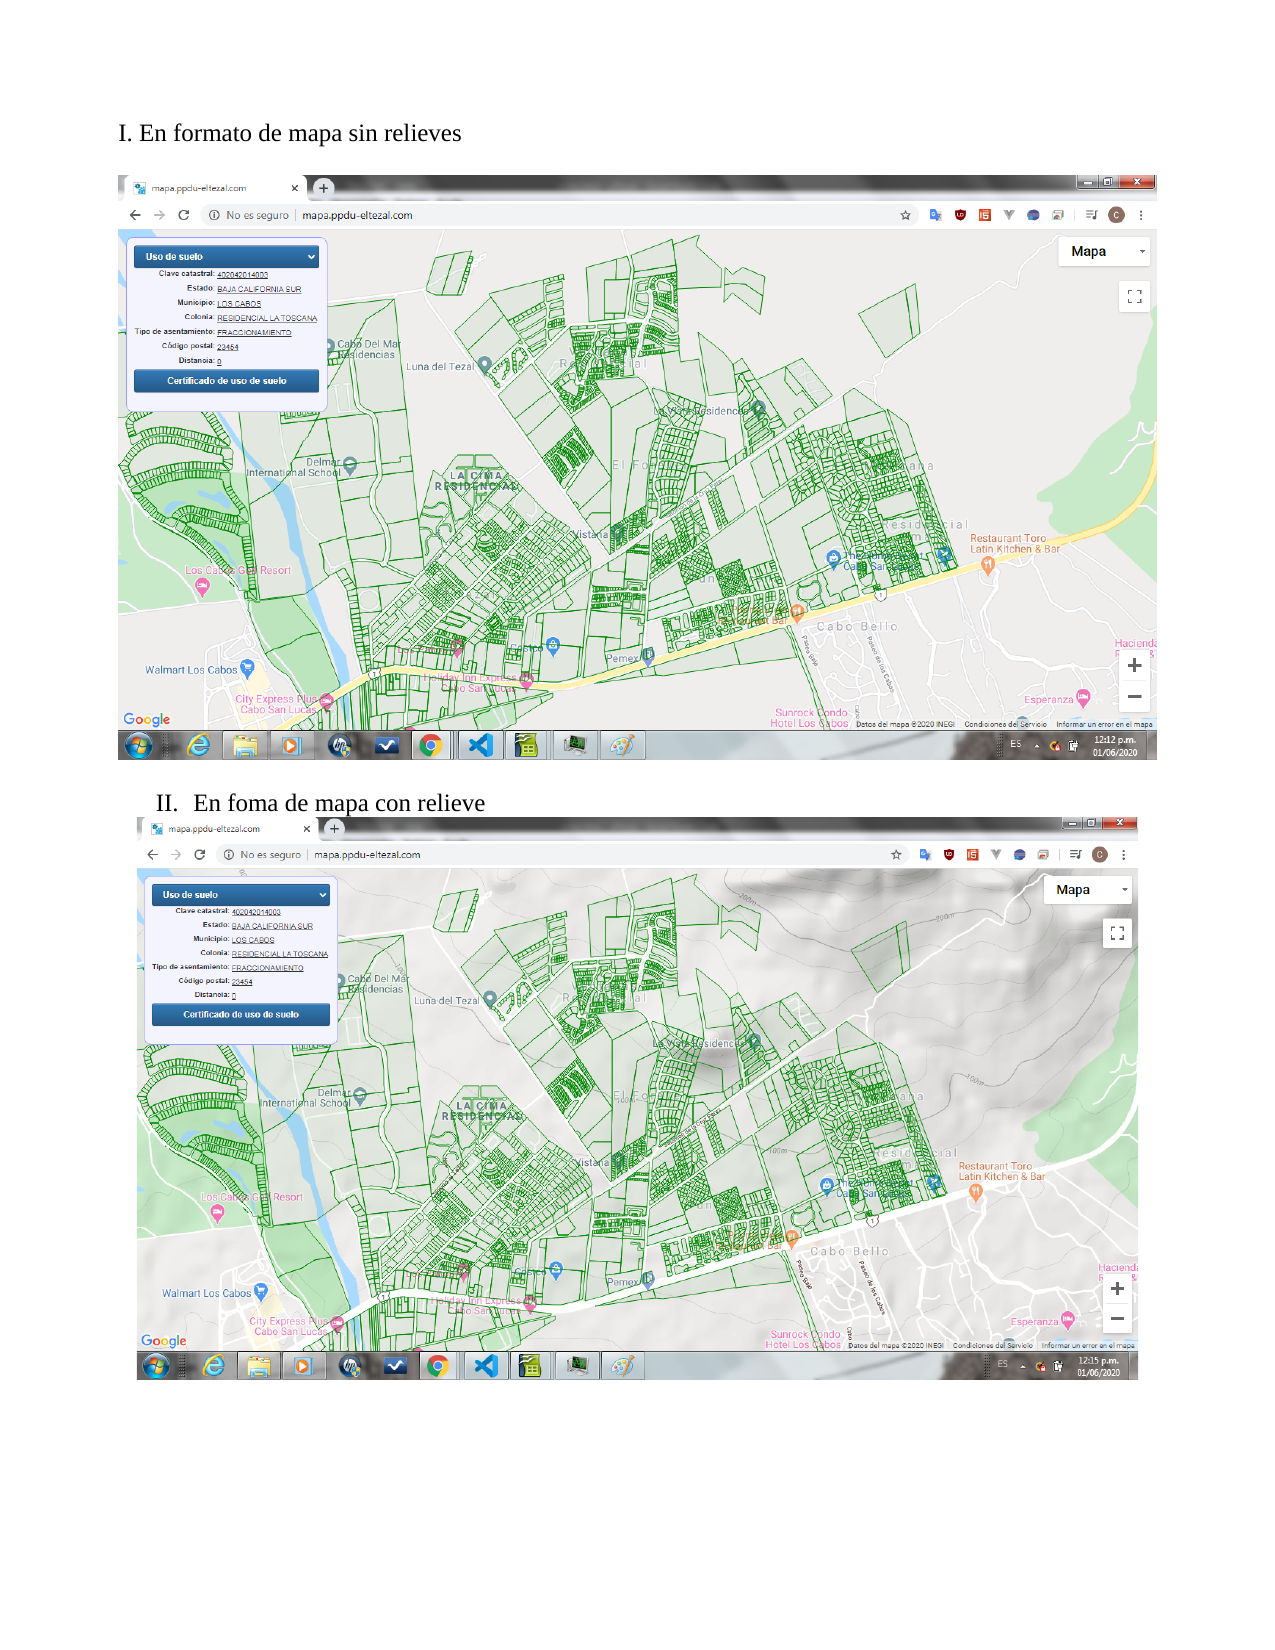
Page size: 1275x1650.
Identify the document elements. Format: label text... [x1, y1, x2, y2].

picture [118, 175, 1157, 760]
list En foma de mapa con relieve [156, 788, 1157, 817]
picture [136, 817, 1139, 1380]
text I. En formato de mapa sin relieves [118, 118, 1157, 147]
